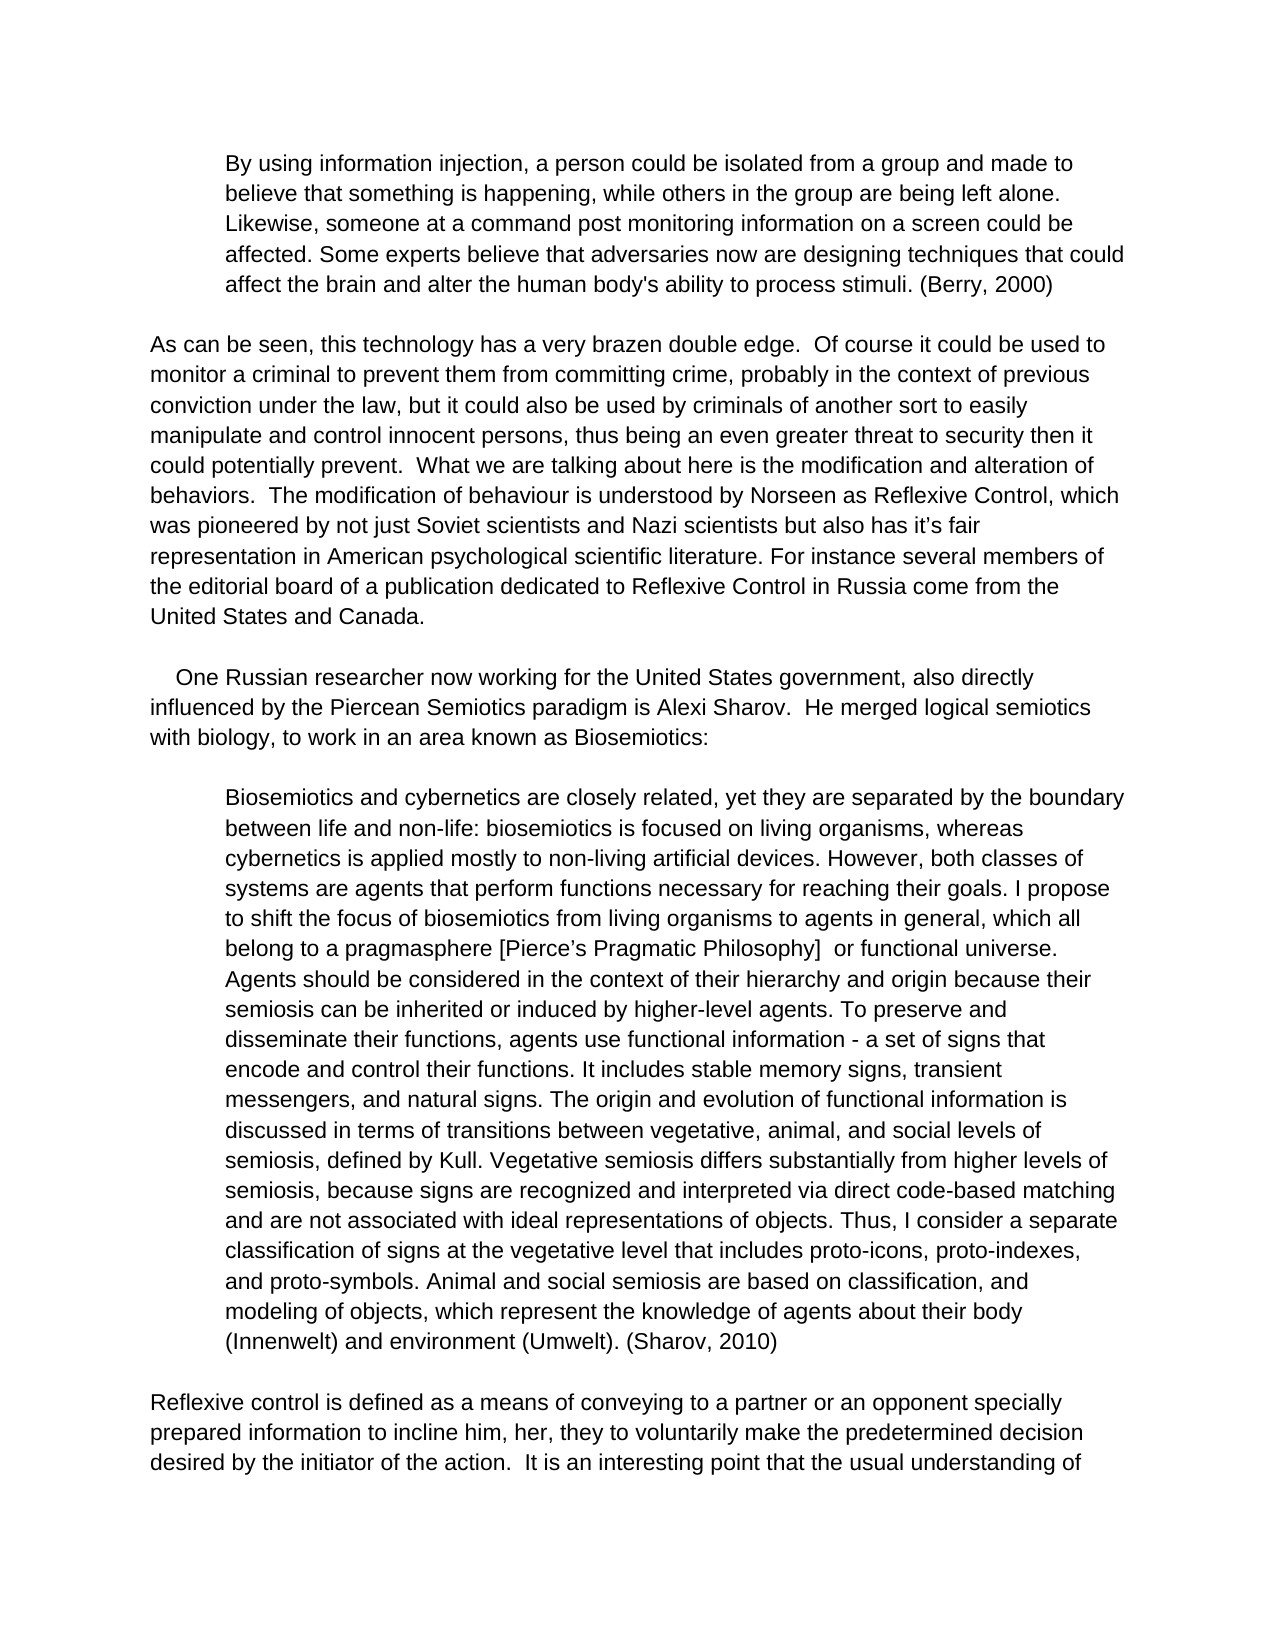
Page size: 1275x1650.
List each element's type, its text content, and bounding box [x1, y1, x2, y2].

text By using information injection, a person could be isolated from a group and made to believe that something is happening, while others in the group are being left alone. Likewise, someone at a command post monitoring information on a screen could be affected. Some experts believe that adversaries now are designing techniques that could affect the brain and alter the human body's ability to process stimuli. (Berry, 2000) [225, 150, 1125, 297]
text Biosemiotics and cybernetics are closely related, yet they are separated by the boundary between life and non-life: biosemiotics is focused on living organisms, whereas cybernetics is applied mostly to non-living artificial devices. However, both classes of systems are agents that perform functions necessary for reaching their goals. I propose to shift the focus of biosemiotics from living organisms to agents in general, which all belong to a pragmasphere [Pierce’s Pragmatic Philosophy] or functional universe. Agents should be considered in the context of their hierarchy and origin because their semiosis can be inherited or induced by higher-level agents. To preserve and disseminate their functions, agents use functional information - a set of signs that encode and control their functions. It includes stable memory signs, transient messengers, and natural signs. The origin and evolution of functional information is discussed in terms of transitions between vegetative, animal, and social levels of semiosis, defined by Kull. Vegetative semiosis differs substantially from higher levels of semiosis, because signs are recognized and interpreted via direct code-based matching and are not associated with ideal representations of objects. Thus, I consider a separate classification of signs at the vegetative level that includes proto-icons, proto-indexes, and proto-symbols. Animal and social semiosis are based on classification, and modeling of objects, which represent the knowledge of agents about their body (Innenwelt) and environment (Umwelt). (Sharov, 2010) [225, 754, 1125, 1354]
text Reflexive control is defined as a means of conveying to a partner or an opponent specially prepared information to incline him, her, they to voluntarily make the predetermined decision desired by the initiator of the action. It is an interesting point that the usual understanding of [150, 1388, 1125, 1475]
text As can be seen, this technology has a very brazen double edge. Of course it could be used to monitor a criminal to prevent them from committing crime, probably in the context of previous conviction under the law, but it could also be used by criminals of another sort to easily manipulate and control innocent persons, thus being an even greater threat to security then it could potentially prevent. What we are talking about here is the modification and alteration of behaviors. The modification of behaviour is understood by Norseen as Reflexive Control, which was pioneered by not just Soviet scientists and Nazi scientists but also has it’s fair representation in American psychological scientific literature. For instance several members of the editorial board of a publication dedicated to Reflexive Control in Russia come from the United States and Canada. [150, 331, 1125, 629]
text One Russian researcher now working for the United States government, also directly influenced by the Piercean Semiotics paradigm is Alexi Sharov. He merged logical semiotics with biology, to work in an area known as Biosemiotics: [150, 663, 1125, 750]
